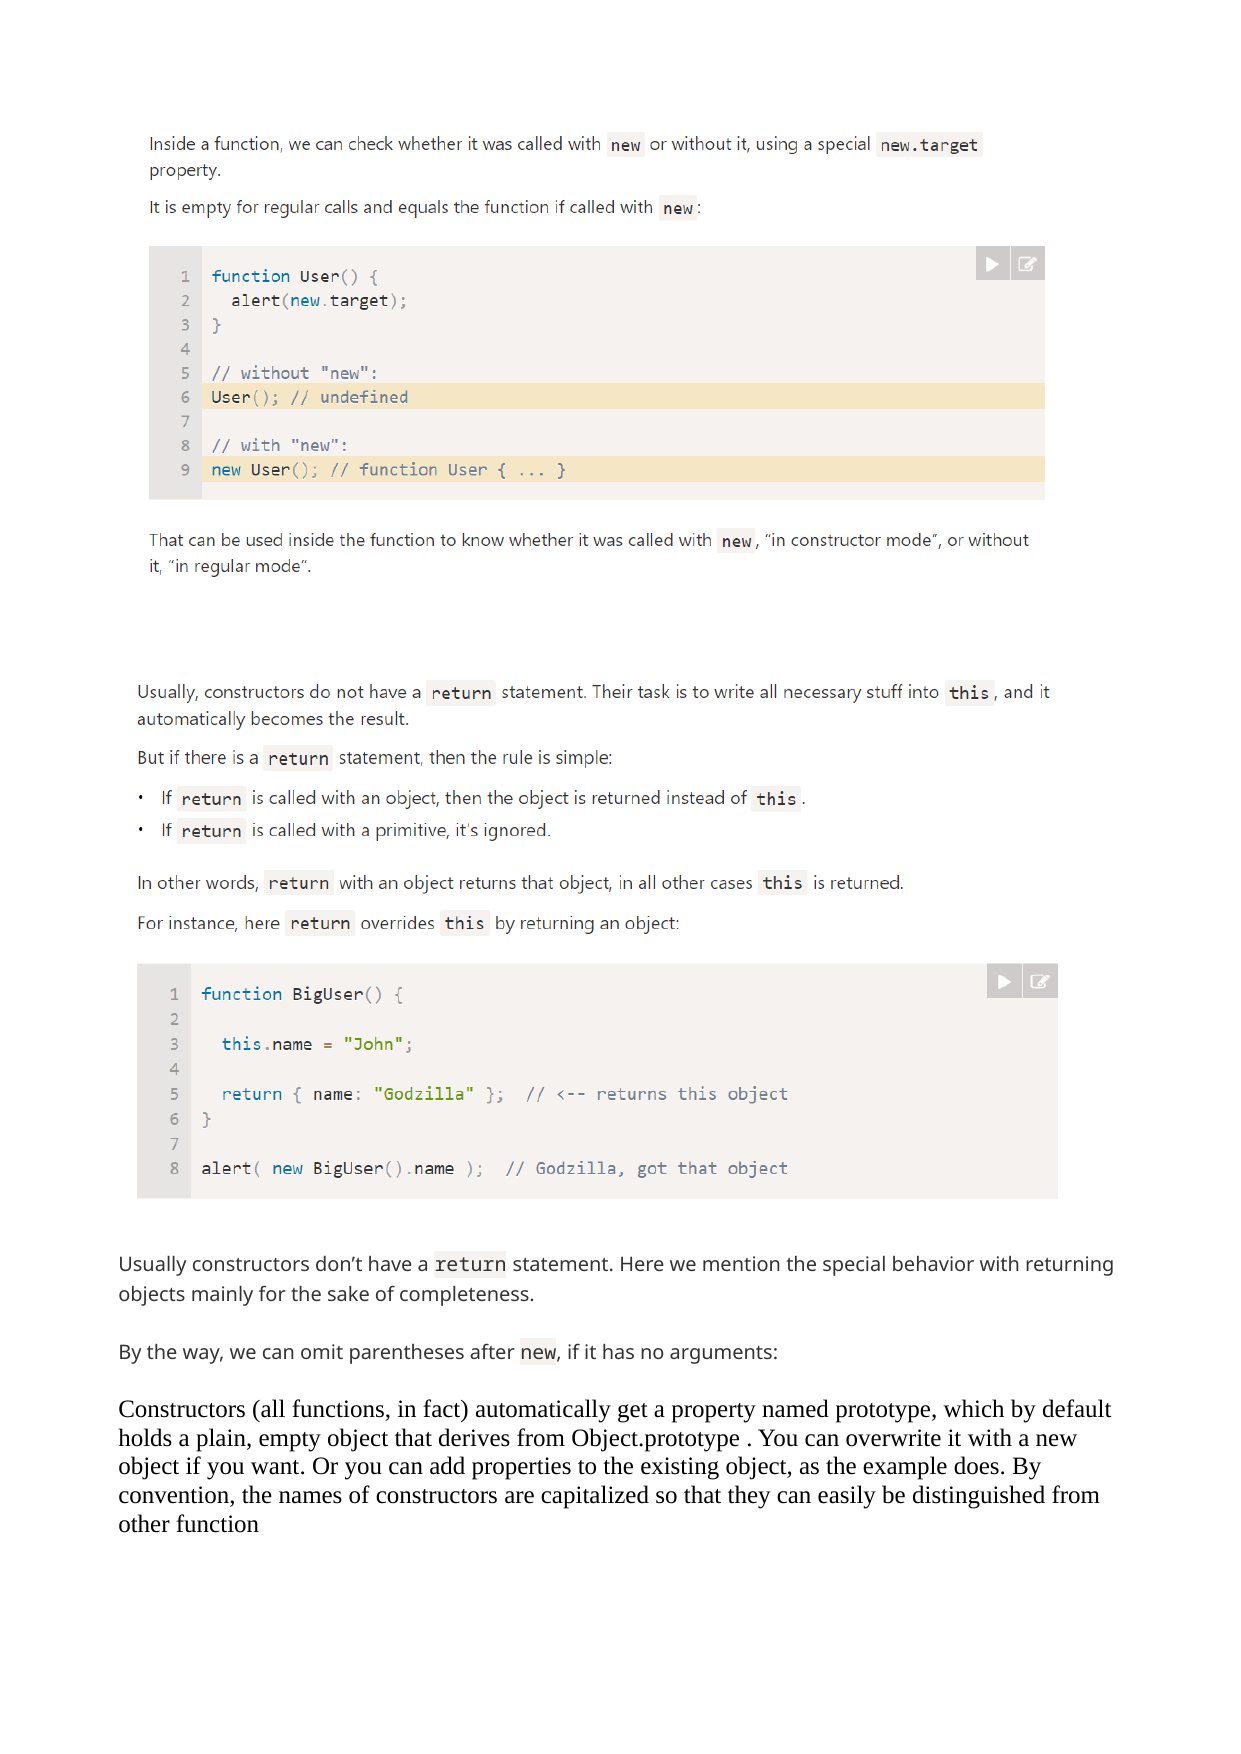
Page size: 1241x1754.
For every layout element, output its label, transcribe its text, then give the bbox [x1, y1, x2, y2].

picture [118, 118, 1123, 586]
text Constructors (all functions, in fact) automatically get a property named prototype, which by default holds a plain, empty object that derives from Object.prototype . You can overwrite it with a new object if you want. Or you can add properties to the existing object, as the example does. By convention, the names of constructors are capitalized so that they can easily be distinguished from other function [118, 1394, 1122, 1538]
picture [118, 672, 1123, 1220]
text By the way, we can omit parentheses after new, if it has no arguments: [118, 1336, 1122, 1365]
text Usually constructors don’t have a return statement. Here we mention the special behavior with returning objects mainly for the sake of completeness. [118, 1248, 1122, 1307]
